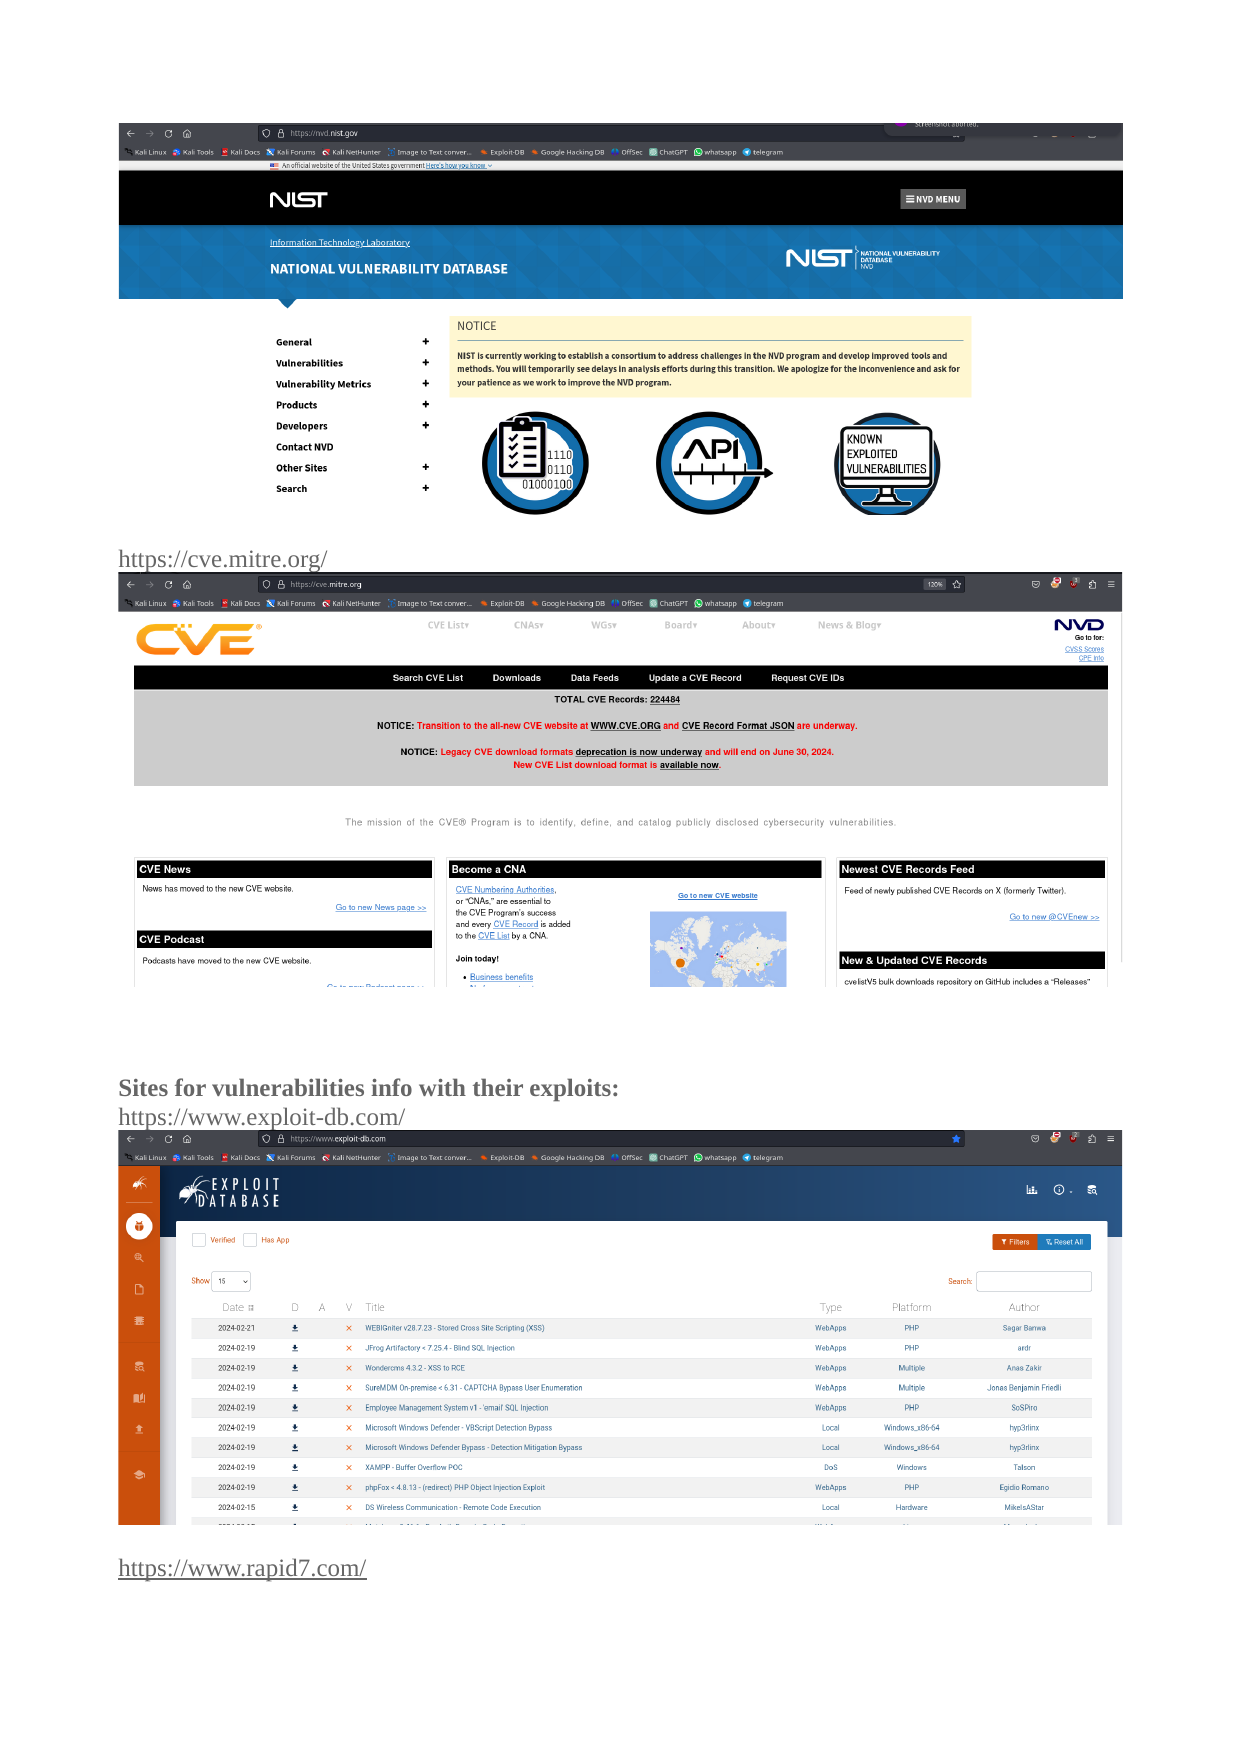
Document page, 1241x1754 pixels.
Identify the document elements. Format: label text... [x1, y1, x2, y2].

picture [118, 572, 1123, 987]
picture [118, 1130, 1123, 1525]
text https://www.exploit-db.com/ [118, 1102, 1122, 1130]
picture [118, 123, 1123, 515]
text Sites for vulnerabilities info with their exploits: [118, 1073, 1122, 1102]
text https://www.rapid7.com/ [118, 1553, 1122, 1582]
text https://cve.mitre.org/ [118, 544, 1122, 572]
